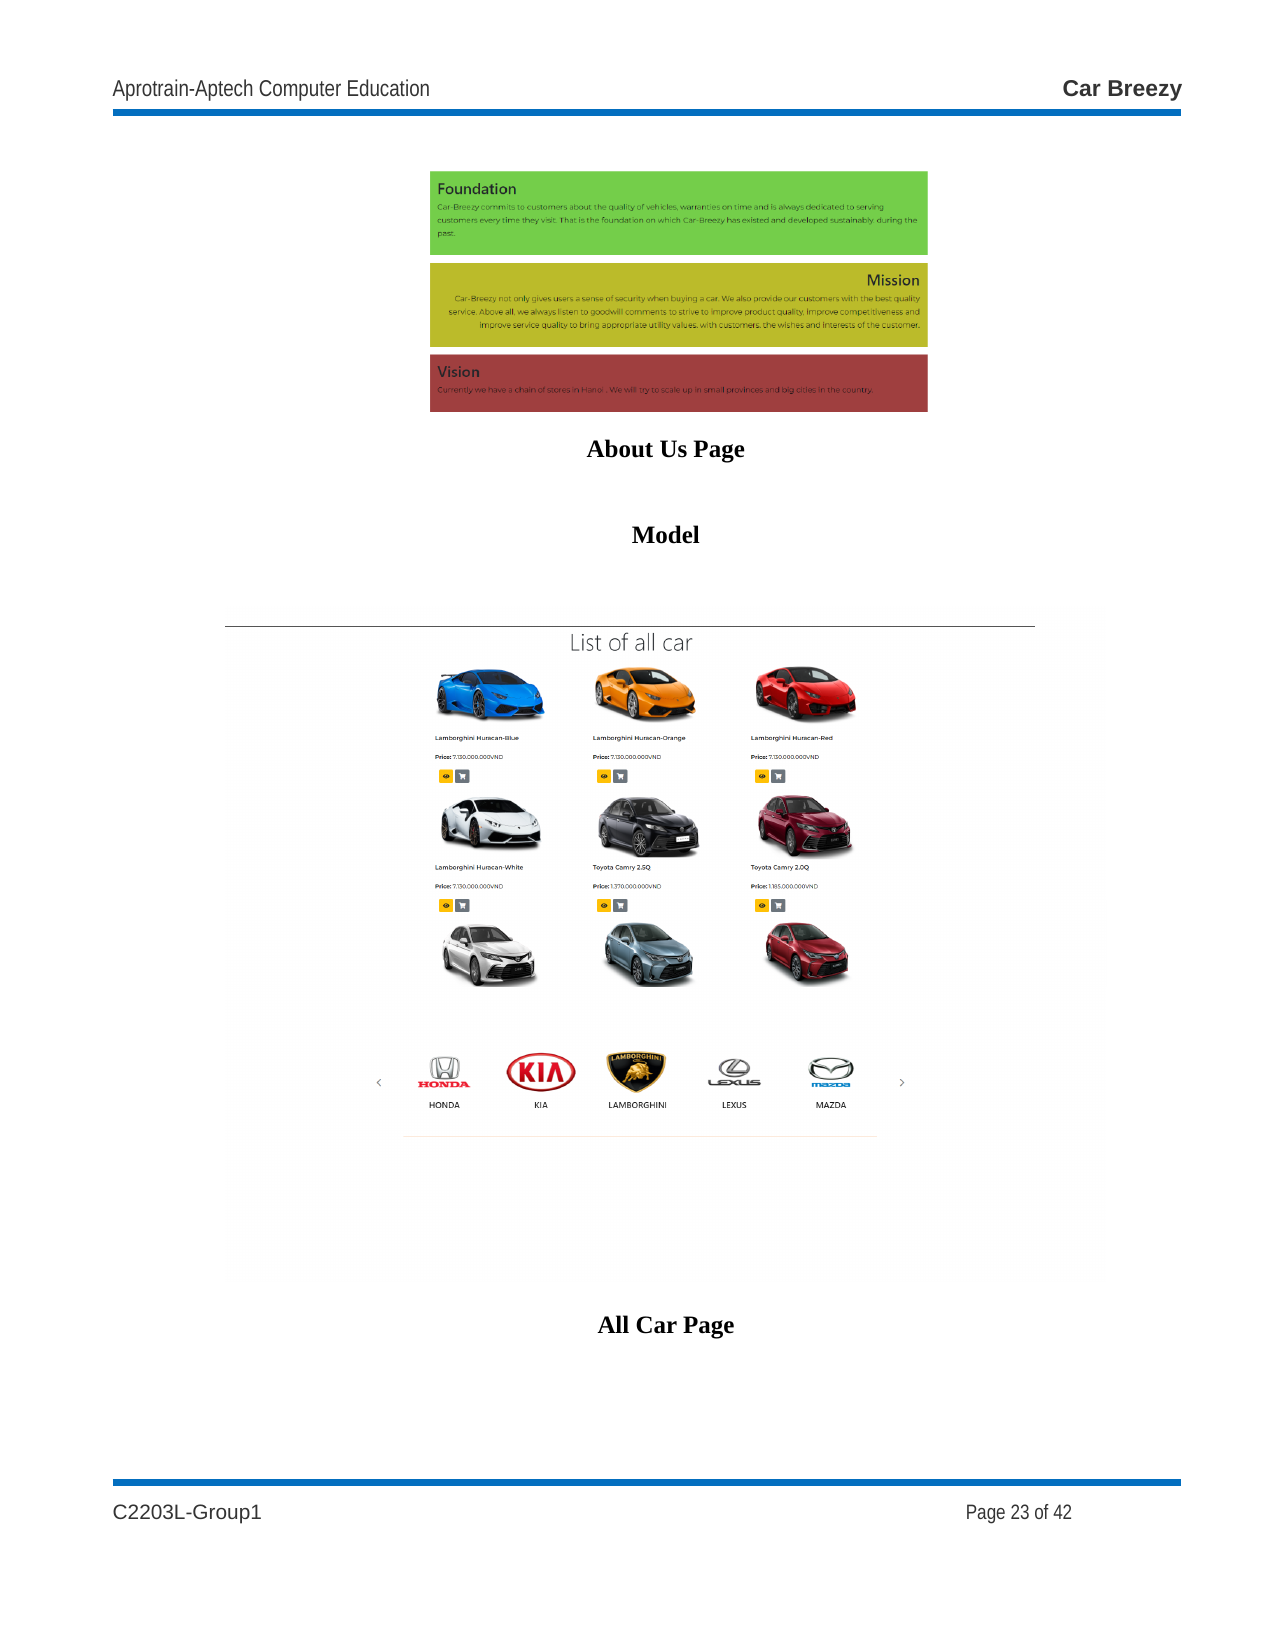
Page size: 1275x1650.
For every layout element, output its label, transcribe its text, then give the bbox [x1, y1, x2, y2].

text Model [225, 520, 1106, 549]
text All Car Page [225, 1310, 1106, 1339]
text About Us Page [225, 434, 1106, 462]
